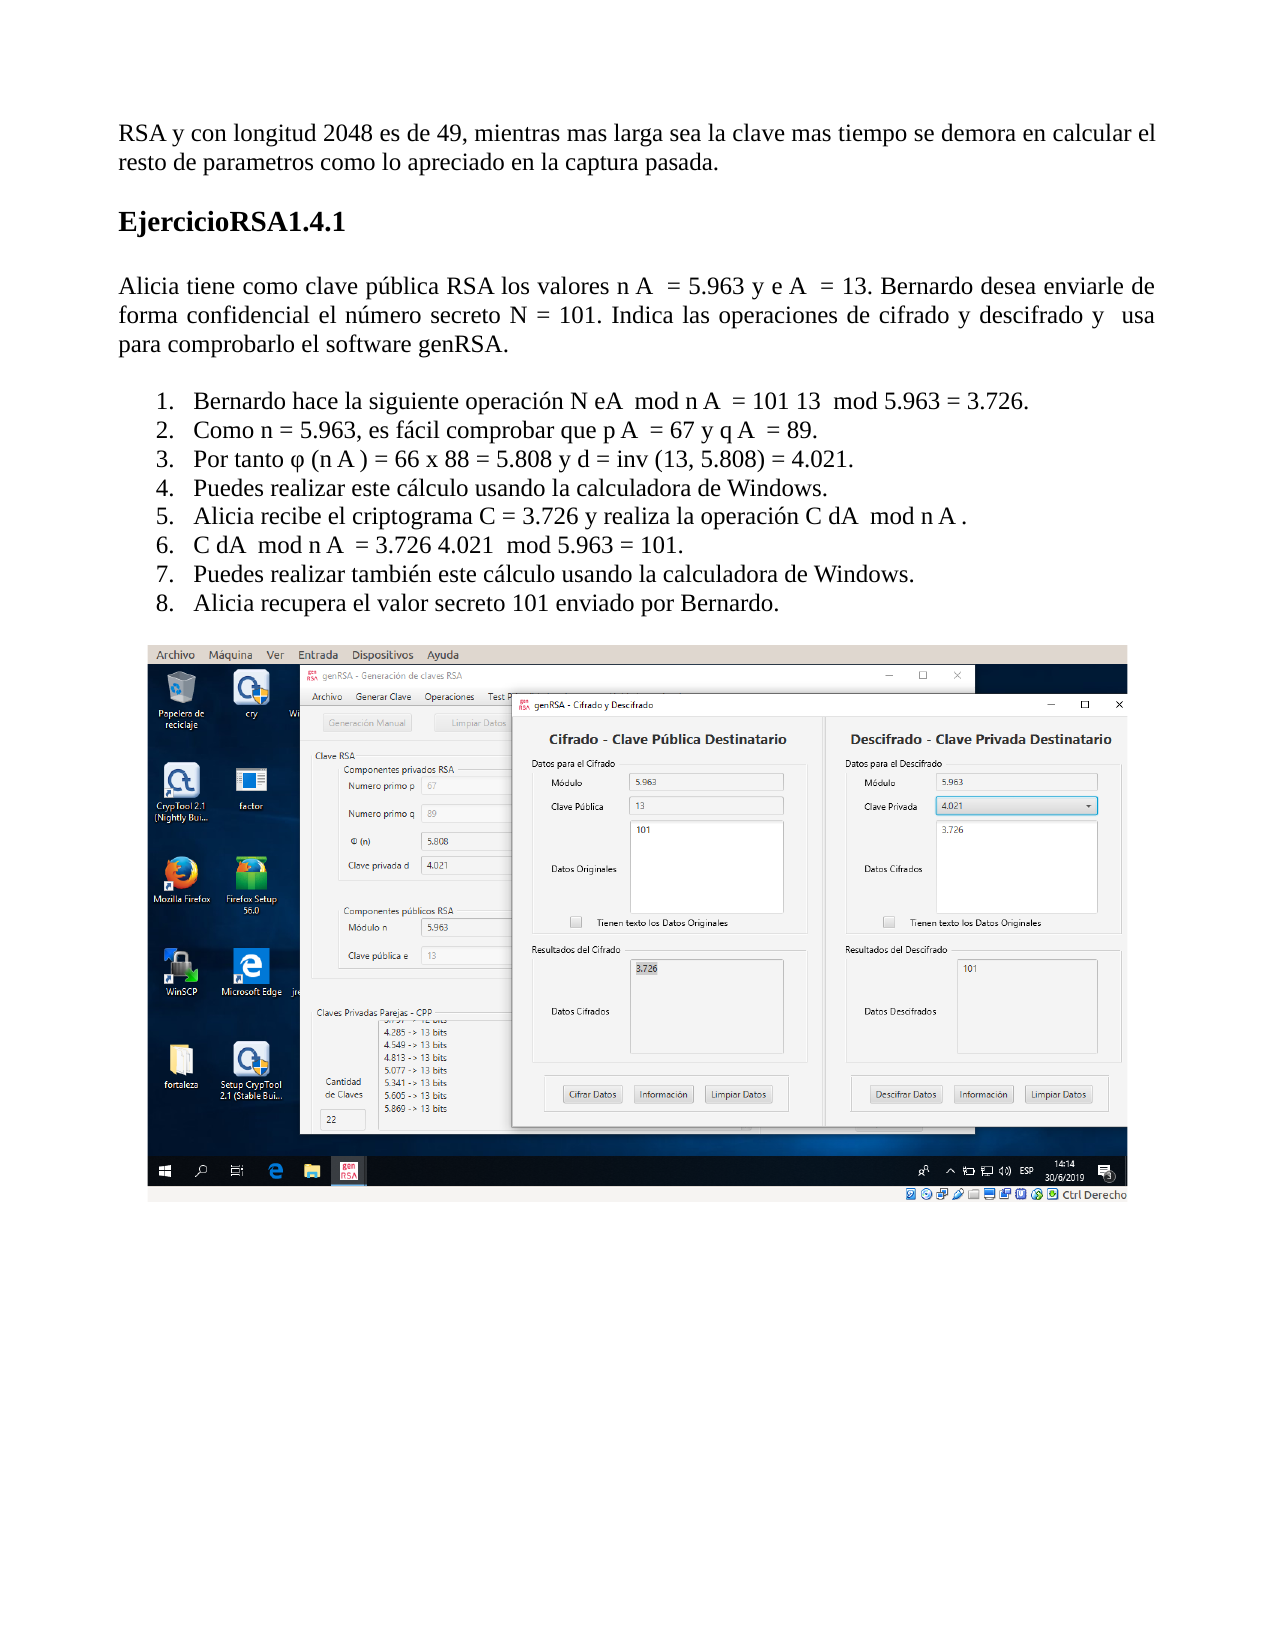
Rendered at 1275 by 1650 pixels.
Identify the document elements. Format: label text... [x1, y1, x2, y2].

list Alicia recupera el valor secreto 101 enviado por Bernardo. [156, 588, 1157, 616]
list Como n = 5.963, es fácil comprobar que p A = 67 y q A = 89. [156, 415, 1157, 444]
list Bernardo hace la siguiente operación N eA mod n A = 101 13 mod 5.963 = 3.726. [156, 386, 1157, 415]
list C dA mod n A = 3.726 4.021 mod 5.963 = 101. [156, 530, 1157, 559]
text EjercicioRSA1.4.1 [118, 204, 1157, 238]
list Por tanto φ (n A ) = 66 x 88 = 5.808 y d = inv (13, 5.808) = 4.021. [156, 444, 1157, 473]
picture [147, 645, 1128, 1202]
list Alicia recibe el criptograma C = 3.726 y realiza la operación C dA mod n A . [156, 501, 1157, 530]
list Puedes realizar también este cálculo usando la calculadora de Windows. [156, 559, 1157, 588]
text Alicia tiene como clave pública RSA los valores n A = 5.963 y e A = 13. Bernardo desea enviarle de forma confidencial el número secreto N = 101. Indica las operaciones de cifrado y descifrado y usa para comprobarlo el software genRSA. [118, 271, 1157, 358]
text RSA y con longitud 2048 es de 49, mientras mas larga sea la clave mas tiempo se demora en calcular el resto de parametros como lo apreciado en la captura pasada. [118, 118, 1157, 176]
list Puedes realizar este cálculo usando la calculadora de Windows. [156, 473, 1157, 501]
